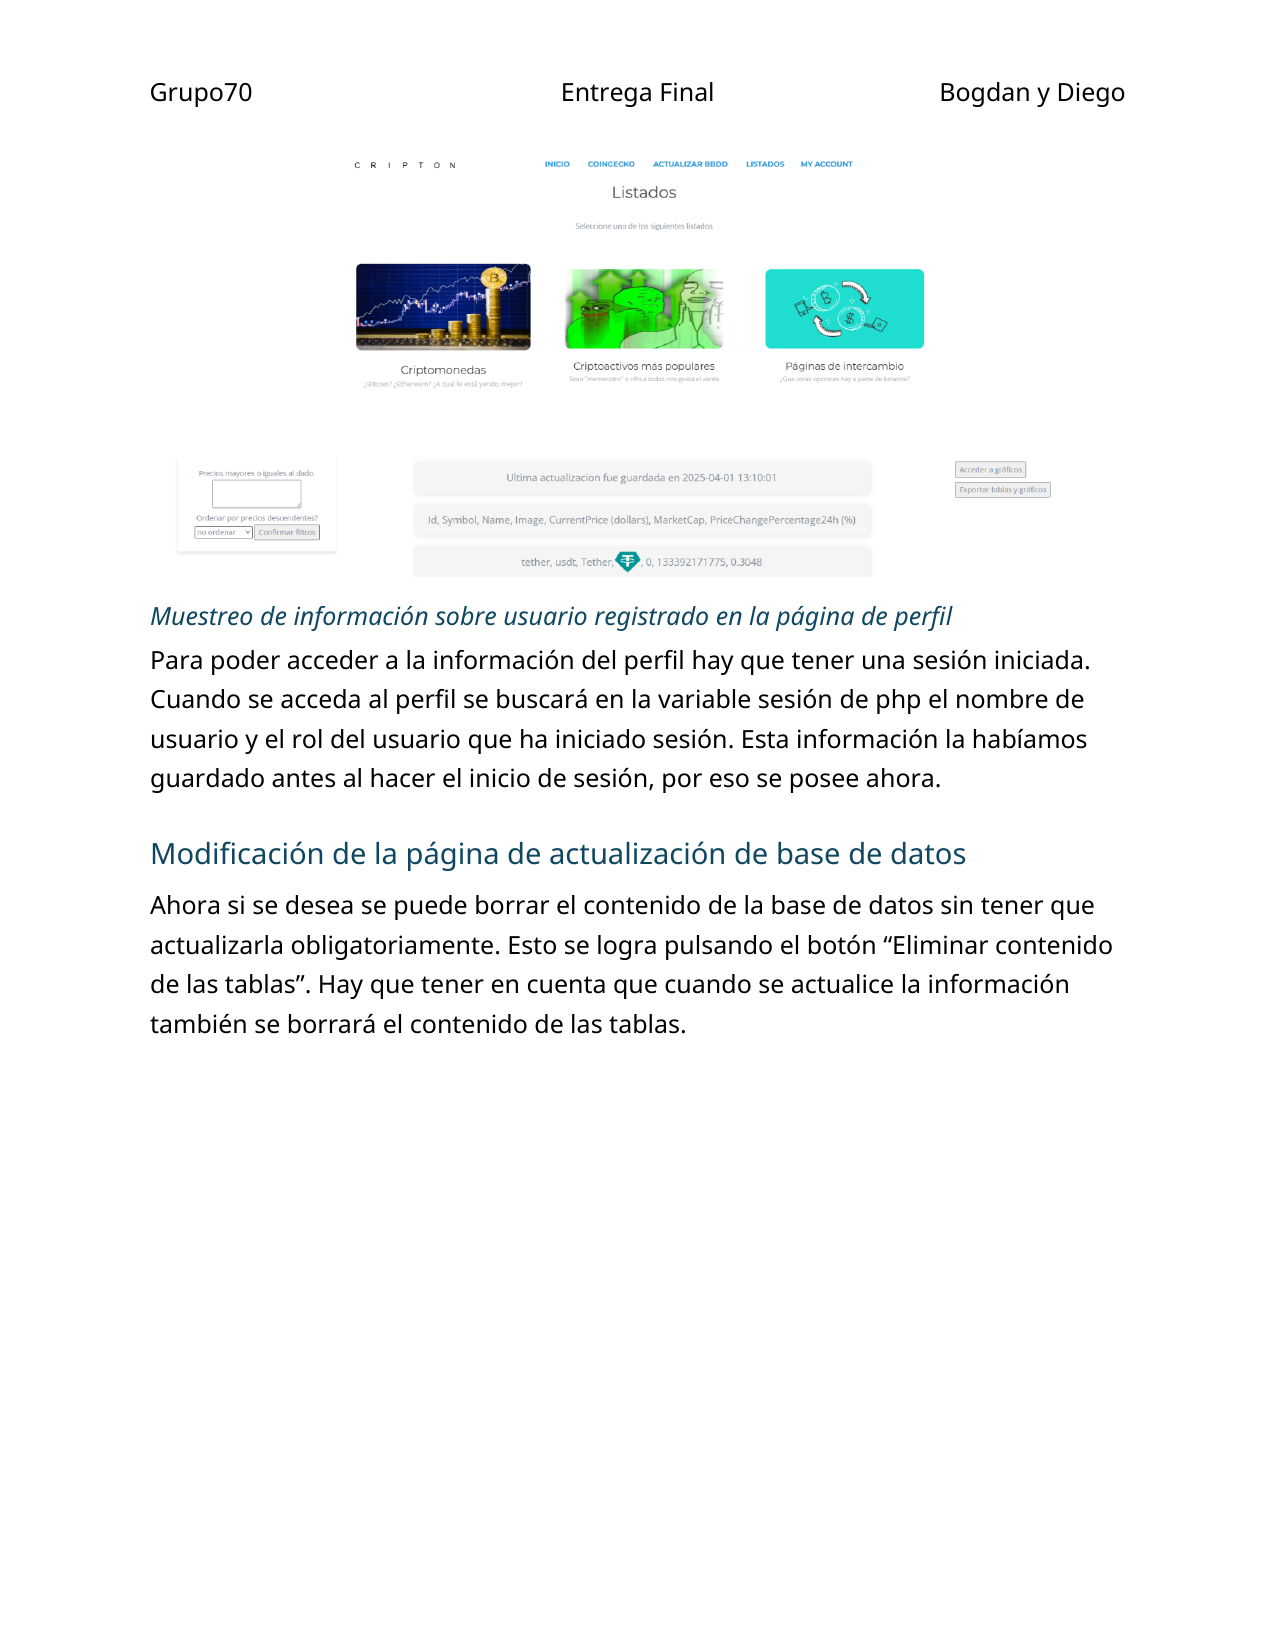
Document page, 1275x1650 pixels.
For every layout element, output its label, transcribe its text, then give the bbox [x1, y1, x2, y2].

text Ahora si se desea se puede borrar el contenido de la base de datos sin tener que actualizarla obligatoriamente. Esto se logra pulsando el botón “Eliminar contenido de las tablas”. Hay que tener en cuenta que cuando se actualice la información también se borrará el contenido de las tablas. [150, 888, 1125, 1040]
subtitle Muestreo de información sobre usuario registrado en la página de perfil [150, 599, 1125, 633]
subtitle Modificación de la página de actualización de base de datos [150, 833, 1125, 873]
text Para poder acceder a la información del perfil hay que tener una sesión iniciada. Cuando se acceda al perfil se buscará en la variable sesión de php el nombre de usuario y el rol del usuario que ha iniciado sesión. Esta información la habíamos guardado antes al hacer el inicio de sesión, por eso se posee ahora. [150, 642, 1125, 795]
